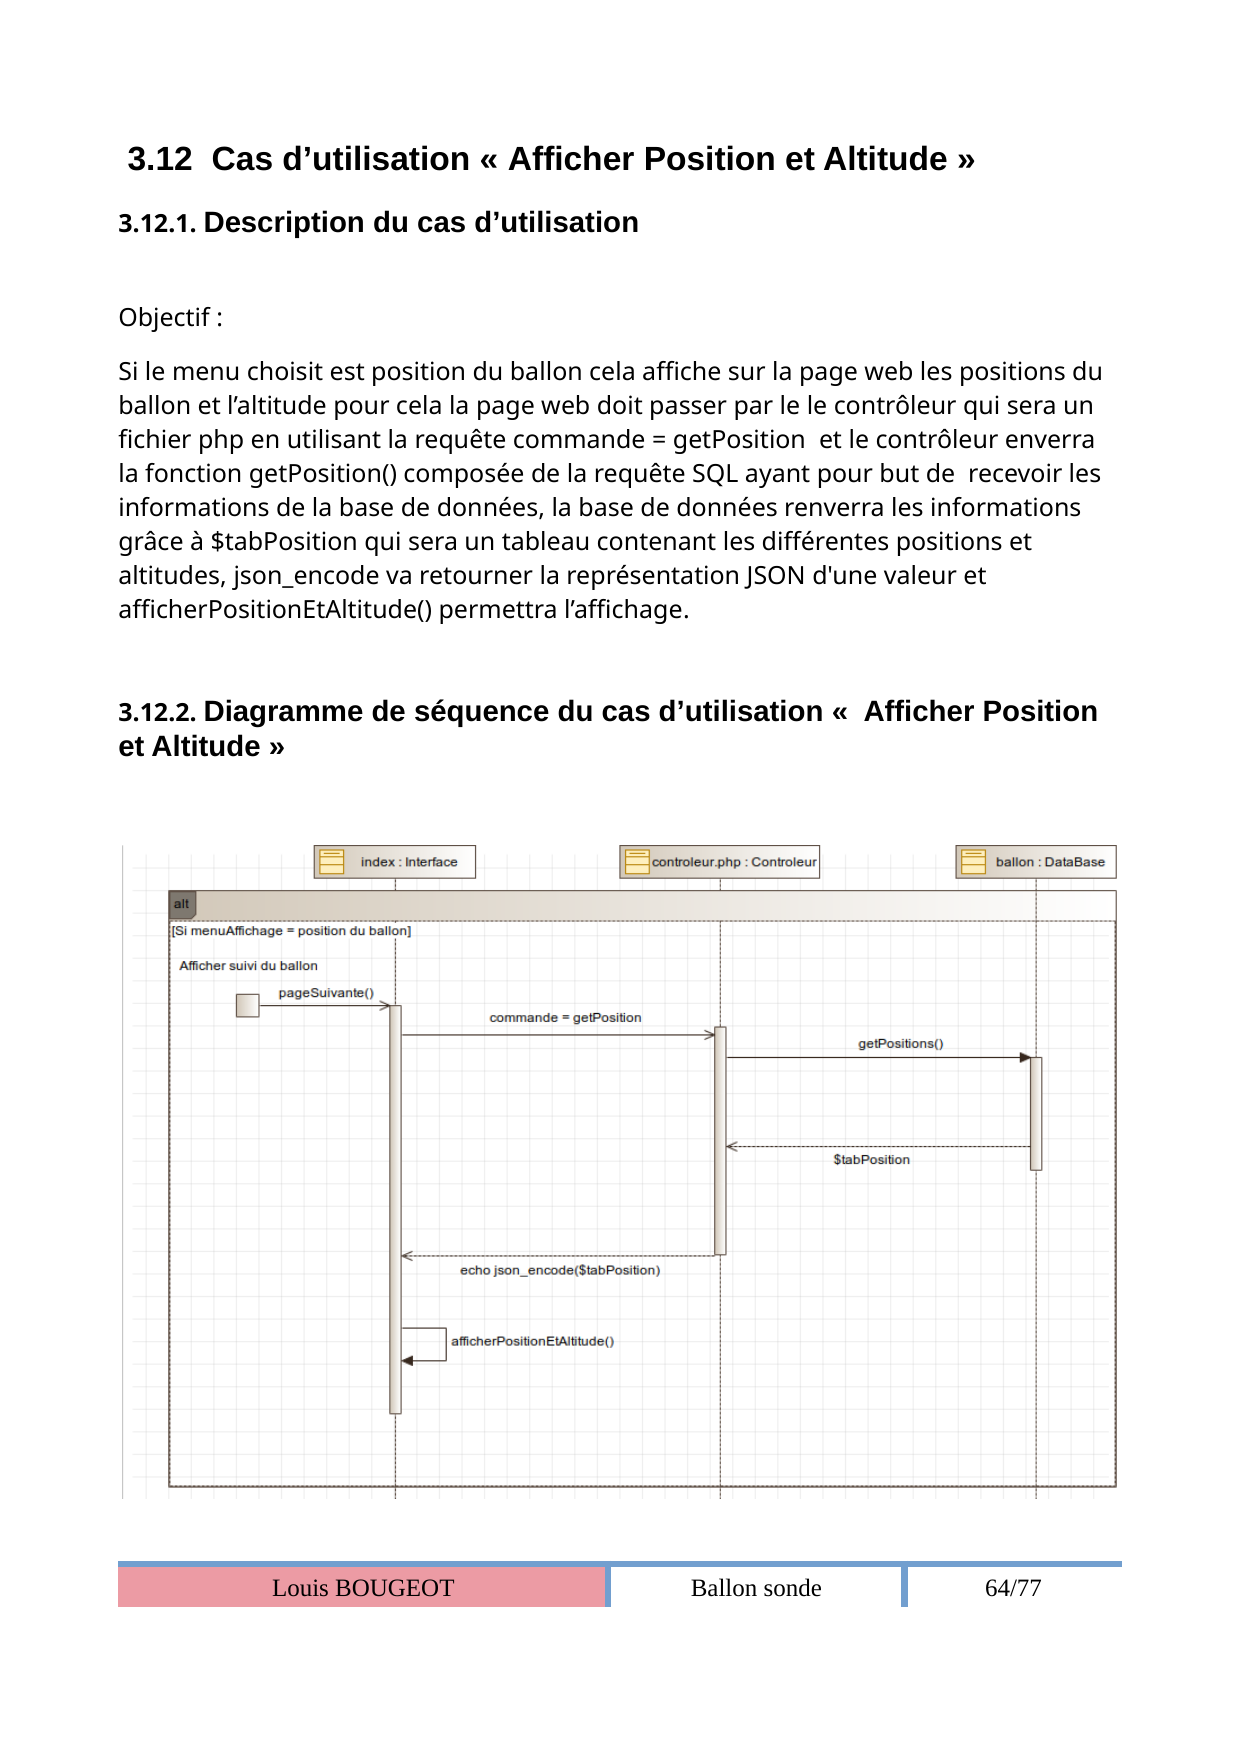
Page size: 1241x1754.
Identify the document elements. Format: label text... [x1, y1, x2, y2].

text Si le menu choisit est position du ballon cela affiche sur la page web les positions du ballon et l’altitude pour cela la page web doit passer par le le contrôleur qui sera un fichier php en utilisant la requête commande = getPosition et le contrôleur enverra la fonction getPosition() composée de la requête SQL ayant pour but de recevoir les informations de la base de données, la base de données renverra les informations grâce à $tabPosition qui sera un tableau contenant les différentes positions et altitudes, json_encode va retourner la représentation JSON d'une valeur et afficherPositionEtAltitude() permettra l’affichage. [118, 353, 1122, 626]
picture [122, 845, 1118, 1499]
subtitle Diagramme de séquence du cas d’utilisation « Afficher Position et Altitude » [118, 694, 1122, 763]
subtitle Description du cas d’utilisation [118, 205, 1122, 239]
subtitle Cas d’utilisation « Afficher Position et Altitude » [118, 139, 1122, 178]
text Objectif : [118, 299, 1122, 334]
